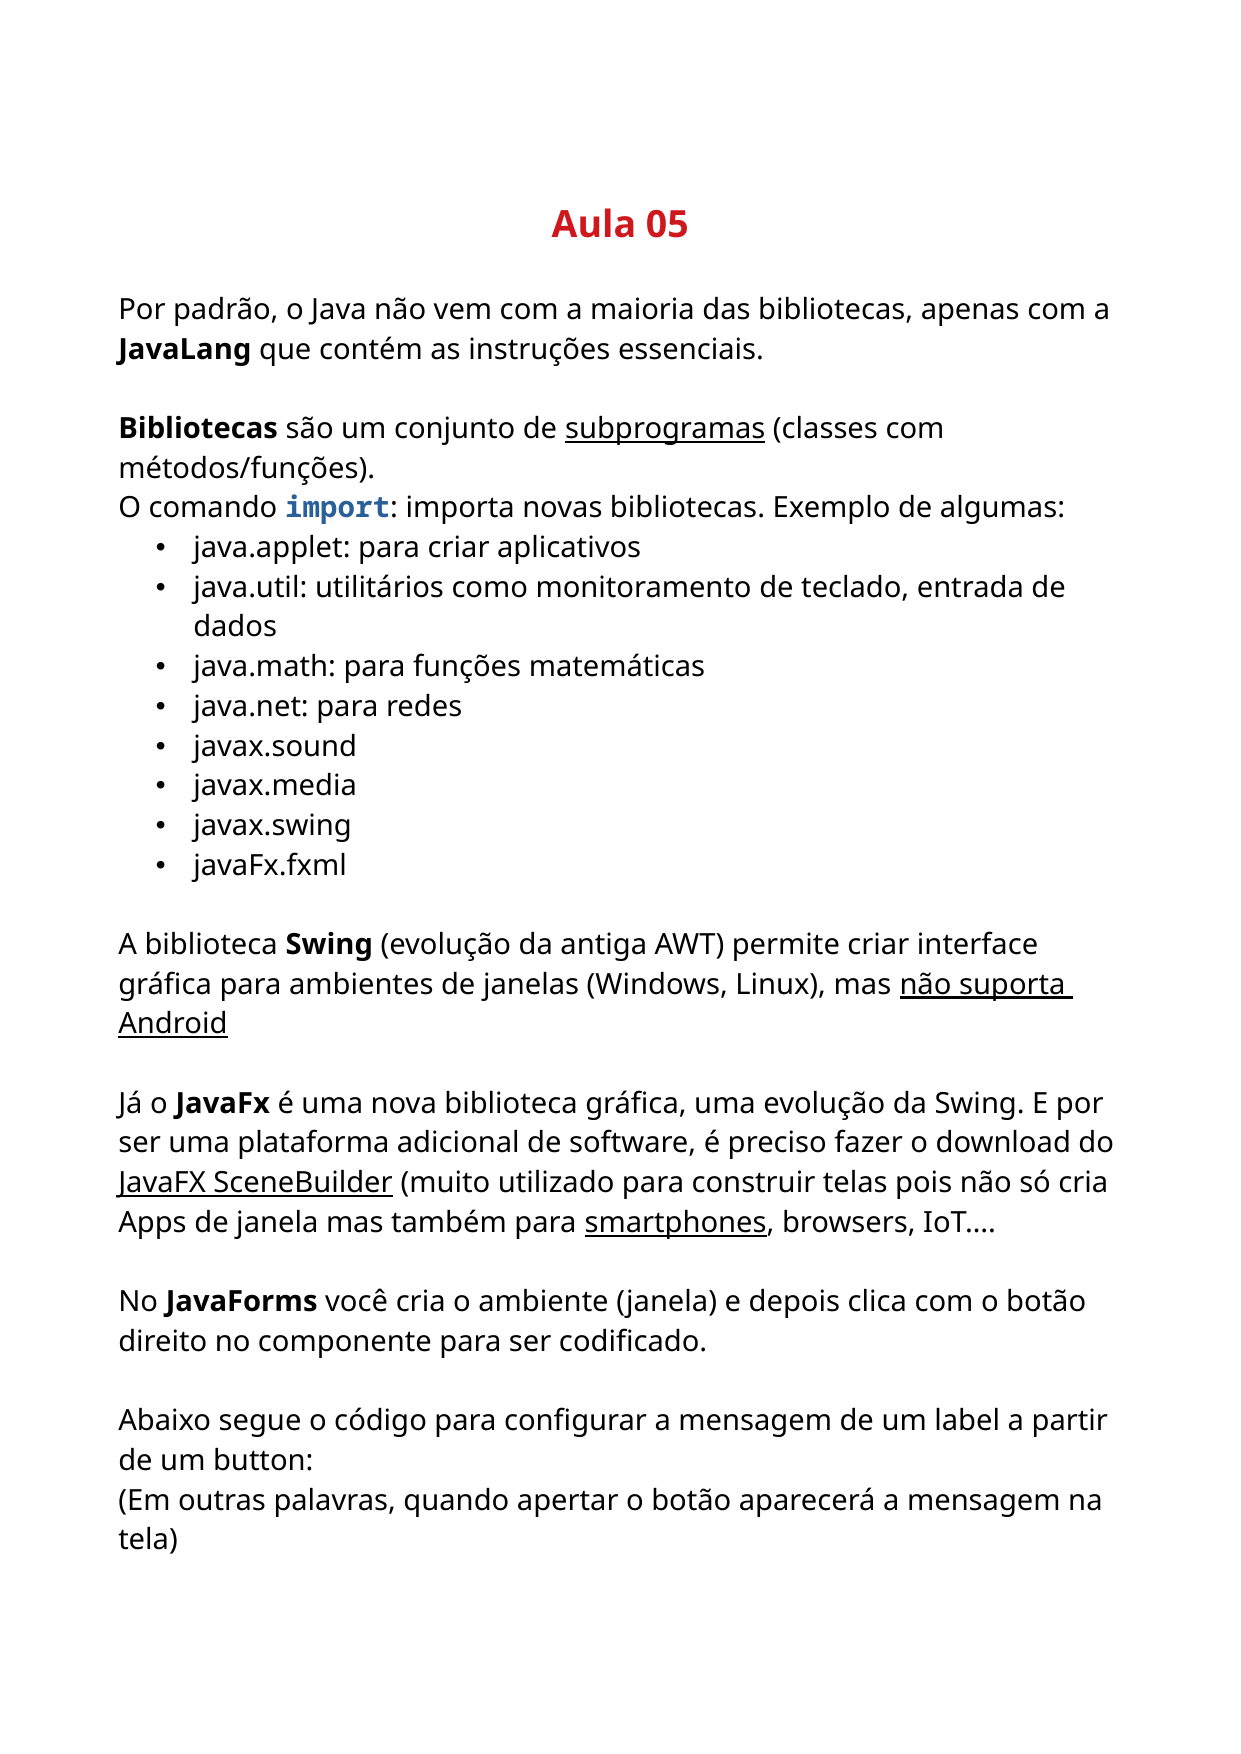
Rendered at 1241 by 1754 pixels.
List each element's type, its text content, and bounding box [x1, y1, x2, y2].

text No JavaForms você cria o ambiente (janela) e depois clica com o botão direito no componente para ser codificado. [118, 1280, 1122, 1360]
list javax.sound [156, 725, 1122, 764]
list javaFx.fxml [156, 844, 1122, 883]
list java.math: para funções matemáticas [156, 645, 1122, 685]
text Abaixo segue o código para configurar a mensagem de um label a partir de um button: [118, 1399, 1122, 1479]
text Bibliotecas são um conjunto de subprogramas (classes com métodos/funções). [118, 407, 1146, 487]
text Já o JavaFx é uma nova biblioteca gráfica, uma evolução da Swing. E por ser uma plataforma adicional de software, é preciso fazer o download do JavaFX SceneBuilder (muito utilizado para construir telas pois não só cria Apps de janela mas também para smartphones, browsers, IoT…. [118, 1082, 1122, 1241]
list java.util: utilitários como monitoramento de teclado, entrada de dados [156, 566, 1122, 645]
list javax.media [156, 764, 1122, 804]
list java.net: para redes [156, 685, 1122, 725]
list javax.swing [156, 804, 1122, 844]
text A biblioteca Swing (evolução da antiga AWT) permite criar interface gráfica para ambientes de janelas (Windows, Linux), mas não suporta Android [118, 923, 1122, 1042]
text Aula 05 [118, 197, 1122, 248]
text O comando import: importa novas bibliotecas. Exemplo de algumas: [118, 487, 1122, 526]
text (Em outras palavras, quando apertar o botão aparecerá a mensagem na tela) [118, 1479, 1122, 1558]
list java.applet: para criar aplicativos [156, 526, 1122, 566]
text Por padrão, o Java não vem com a maioria das bibliotecas, apenas com a JavaLang que contém as instruções essenciais. [118, 288, 1122, 368]
